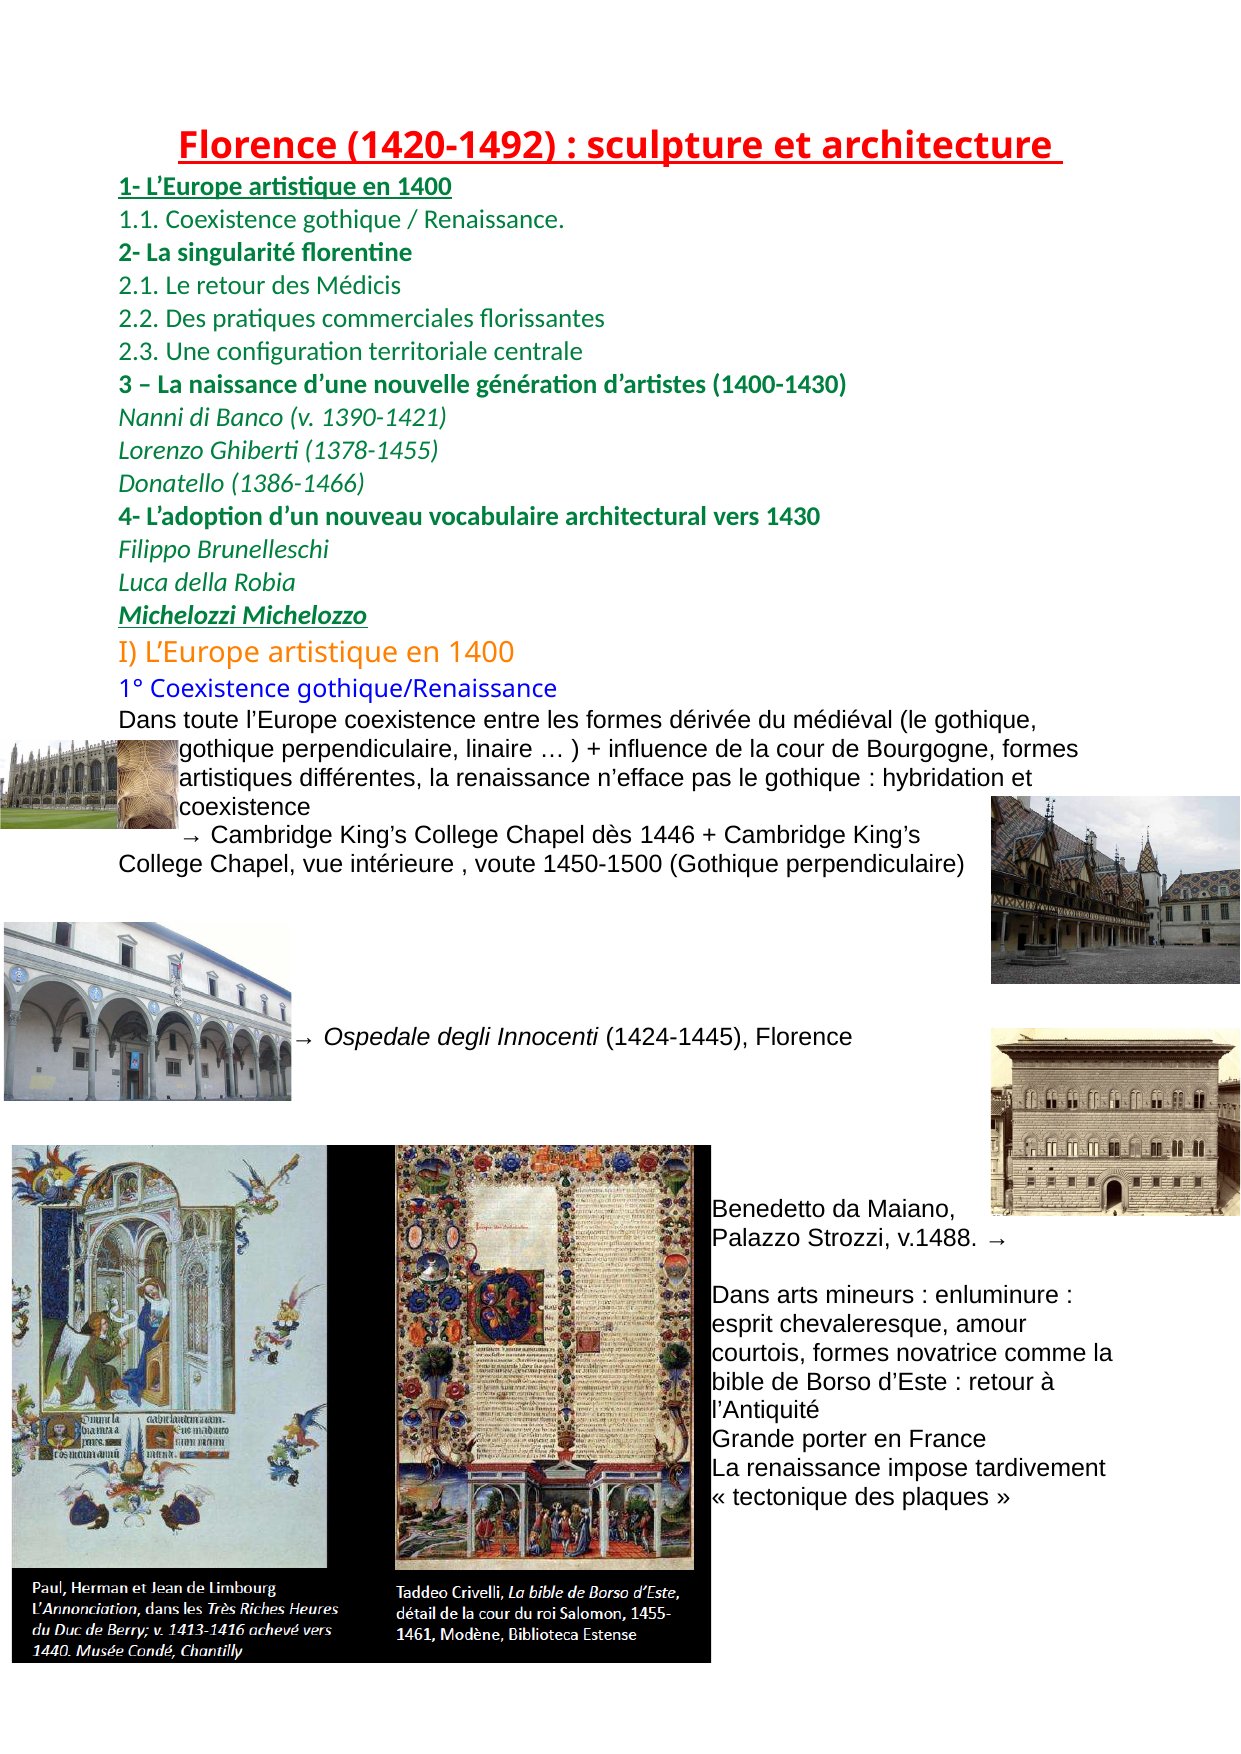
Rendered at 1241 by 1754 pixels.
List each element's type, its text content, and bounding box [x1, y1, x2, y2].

text 2.3. Une configuration territoriale centrale [118, 334, 1122, 367]
text Filippo Brunelleschi [118, 532, 1122, 565]
text Nanni di Banco (v. 1390-1421) [118, 400, 1122, 433]
text Donatello (1386-1466) [118, 466, 1122, 499]
text 1- L’Europe artistique en 1400 [118, 169, 1122, 202]
picture [0, 740, 179, 829]
text 3 – La naissance d’une nouvelle génération d’artistes (1400-1430) [118, 367, 1122, 400]
text Lorenzo Ghiberti (1378-1455) [118, 433, 1122, 466]
text 4- L’adoption d’un nouveau vocabulaire architectural vers 1430 [118, 499, 1122, 532]
text Dans toute l’Europe coexistence entre les formes dérivée du médiéval (le gothique, gothique perpendiculaire, linaire … ) + influence de la cour de Bourgogne, formes artistiques différentes, la renaissance n’efface pas le gothique : hybridation et coexistence [118, 705, 1122, 820]
picture [11, 1145, 712, 1663]
text → Cambridge King’s College Chapel dès 1446 + Cambridge King’s College Chapel, vue intérieure , voute 1450-1500 (Gothique perpendiculaire) [118, 820, 991, 878]
text 1° Coexistence gothique/Renaissance [118, 671, 1122, 705]
text Benedetto da Maiano, Palazzo Strozzi, v.1488. → [712, 1165, 1122, 1251]
text I) L’Europe artistique en 1400 [118, 631, 1122, 671]
picture [3, 922, 292, 1101]
text La renaissance impose tardivement « tectonique des plaques » [712, 1453, 1122, 1510]
text 2- La singularité florentine [118, 235, 1122, 268]
text Michelozzi Michelozzo [118, 598, 1122, 631]
text → Ospedale degli Innocenti (1424-1445), Florence [292, 1021, 1122, 1050]
text 1.1. Coexistence gothique / Renaissance. [118, 202, 1122, 235]
picture [990, 1028, 1241, 1216]
text Florence (1420-1492) : sculpture et architecture [118, 118, 1122, 169]
text 2.2. Des pratiques commerciales florissantes [118, 301, 1122, 334]
text Dans arts mineurs : enluminure : esprit chevaleresque, amour courtois, formes novatrice comme la bible de Borso d’Este : retour à l’Antiquité [712, 1280, 1122, 1424]
text Luca della Robia [118, 565, 1122, 598]
picture [991, 796, 1240, 984]
text 2.1. Le retour des Médicis [118, 268, 1122, 301]
text Grande porter en France [712, 1424, 1122, 1453]
